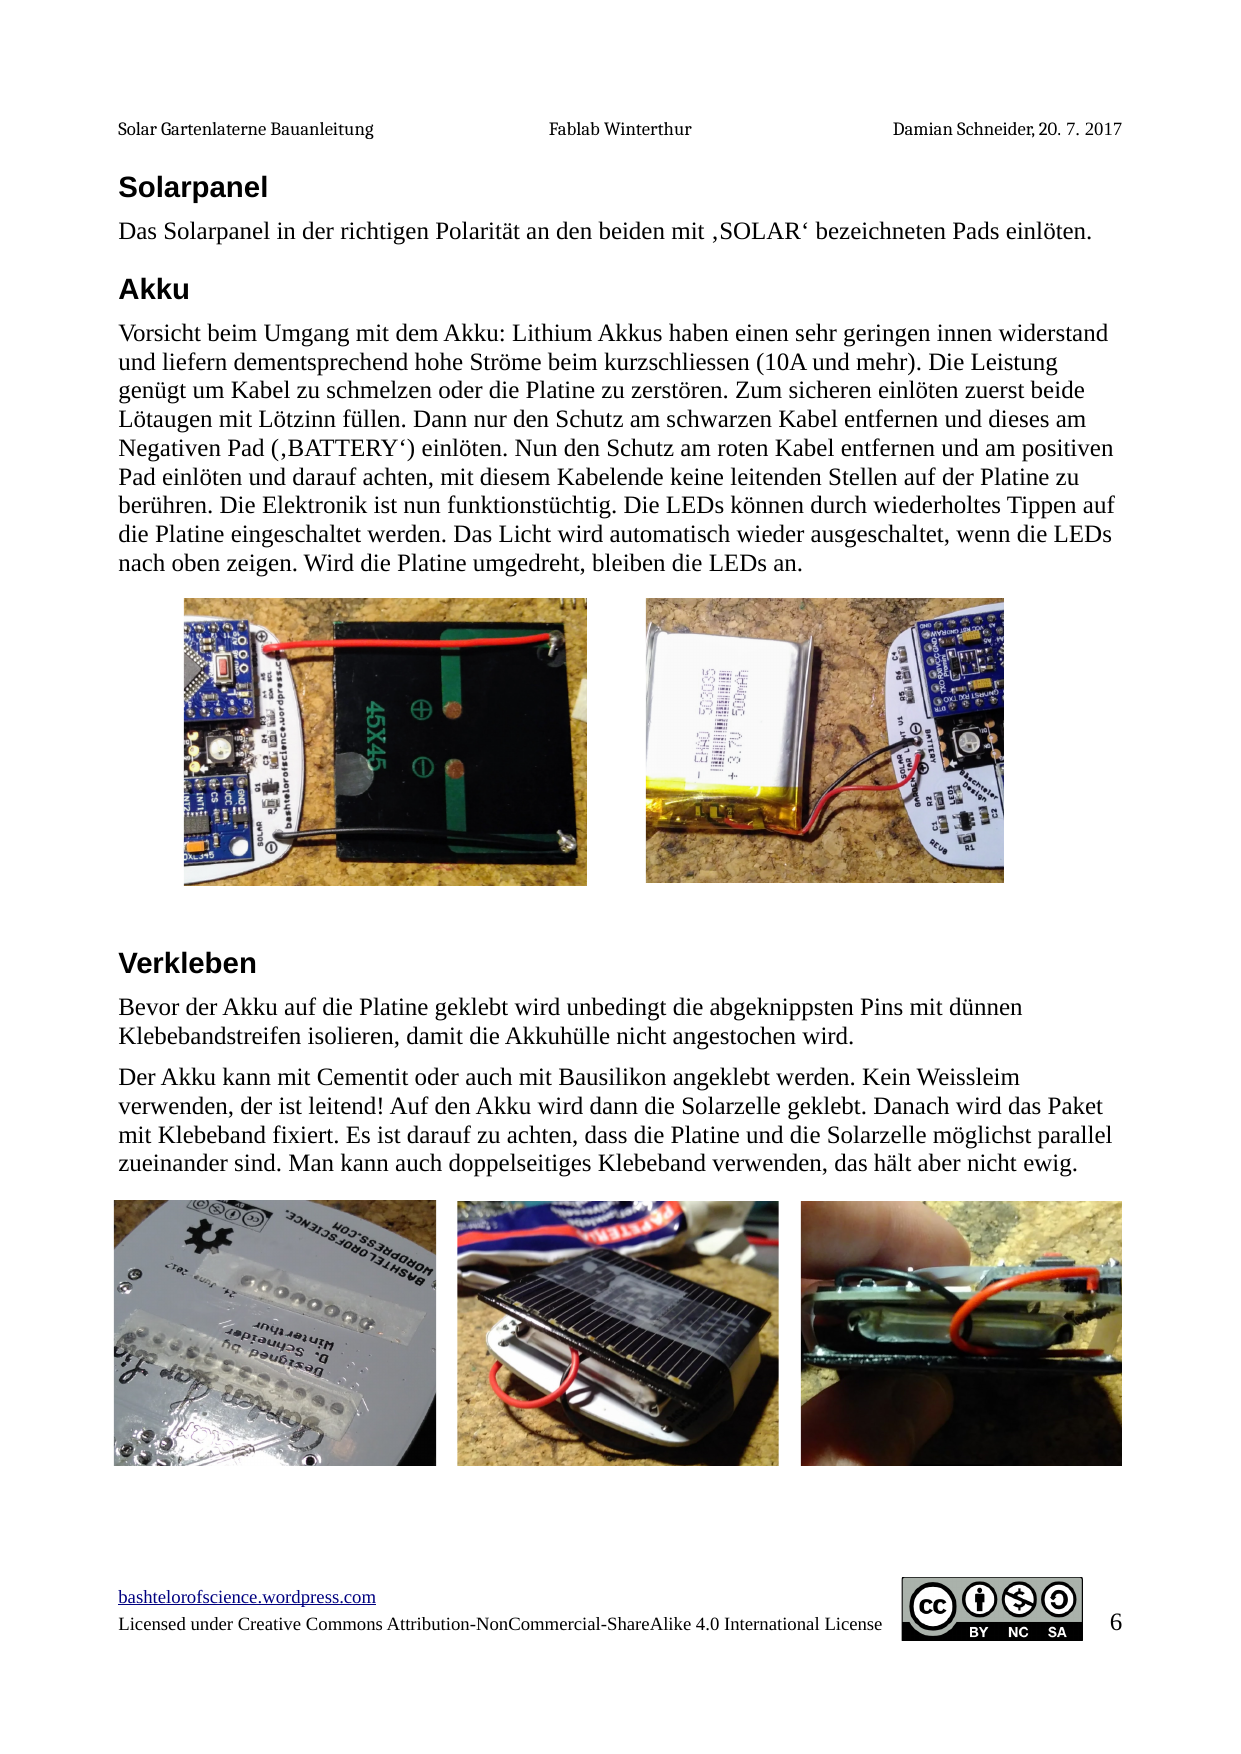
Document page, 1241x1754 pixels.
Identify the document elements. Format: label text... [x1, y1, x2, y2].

picture [457, 1201, 779, 1466]
picture [113, 1200, 437, 1466]
text Das Solarpanel in der richtigen Polarität an den beiden mit ‚SOLAR‘ bezeichneten Pads einlöten. [118, 216, 1122, 245]
text Vorsicht beim Umgang mit dem Akku: Lithium Akkus haben einen sehr geringen innen widerstand und liefern dementsprechend hohe Ströme beim kurzschliessen (10A und mehr). Die Leistung genügt um Kabel zu schmelzen oder die Platine zu zerstören. Zum sicheren einlöten zuerst beide Lötaugen mit Lötzinn füllen. Dann nur den Schutz am schwarzen Kabel entfernen und dieses am Negativen Pad (‚BATTERY‘) einlöten. Nun den Schutz am roten Kabel entfernen und am positiven Pad einlöten und darauf achten, mit diesem Kabelende keine leitenden Stellen auf der Platine zu berühren. Die Elektronik ist nun funktionstüchtig. Die LEDs können durch wiederholtes Tippen auf die Platine eingeschaltet werden. Das Licht wird automatisch wieder ausgeschaltet, wenn die LEDs nach oben zeigen. Wird die Platine umgedreht, bleiben die LEDs an. [118, 318, 1122, 577]
picture [183, 598, 587, 886]
subtitle Solarpanel [118, 170, 1122, 203]
subtitle Akku [118, 272, 1122, 306]
picture [800, 1201, 1122, 1466]
text Bevor der Akku auf die Platine geklebt wird unbedingt die abgeknippsten Pins mit dünnen Klebebandstreifen isolieren, damit die Akkuhülle nicht angestochen wird. [118, 992, 1122, 1050]
picture [645, 598, 1004, 883]
subtitle Verkleben [118, 946, 1122, 980]
text Der Akku kann mit Cementit oder auch mit Bausilikon angeklebt werden. Kein Weissleim verwenden, der ist leitend! Auf den Akku wird dann die Solarzelle geklebt. Danach wird das Paket mit Klebeband fixiert. Es ist darauf zu achten, dass die Platine und die Solarzelle möglichst parallel zueinander sind. Man kann auch doppelseitiges Klebeband verwenden, das hält aber nicht ewig. [118, 1062, 1122, 1177]
picture [901, 1577, 1083, 1641]
